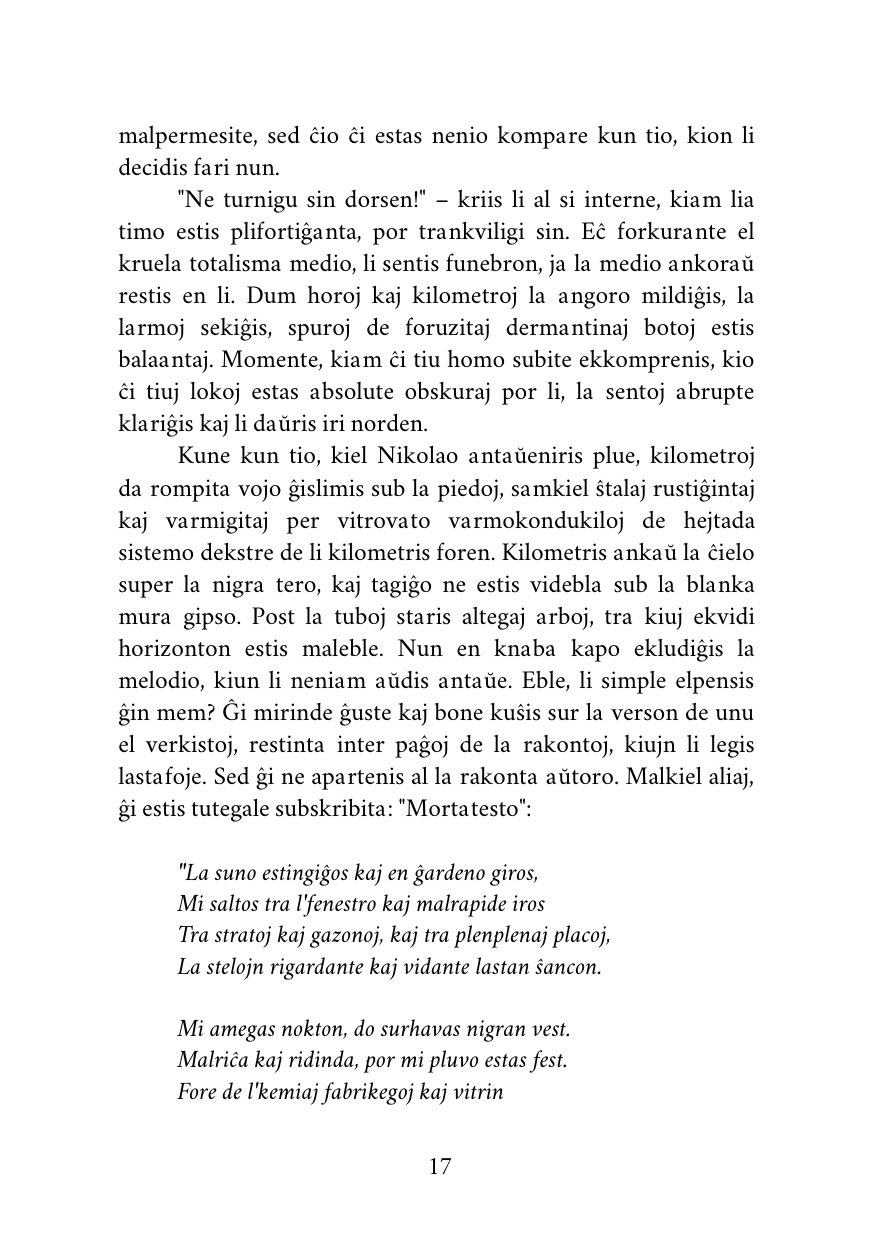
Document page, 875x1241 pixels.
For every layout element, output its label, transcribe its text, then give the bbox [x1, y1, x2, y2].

text Mi amegas nokton, do surhavas nigran vest. [118, 1012, 756, 1043]
text Malriĉa kaj ridinda, por mi pluvo estas fest. [118, 1043, 756, 1075]
text Kune kun tio, kiel Nikolao antaŭeniris plue, kilometroj da rompita vojo ĝislimis sub la piedoj, samkiel ŝtalaj rustiĝintaj kaj varmigitaj per vitrovato varmokondukiloj de hejtada sistemo dekstre de li kilometris foren. Kilometris ankaŭ la ĉielo super la nigra tero, kaj tagiĝo ne estis videbla sub la blanka mura gipso. Post la tuboj staris altegaj arboj, tra kiuj ekvidi horizonton estis maleble. Nun en knaba kapo ekludiĝis la melodio, kiun li neniam aŭdis antaŭe. Eble, li simple elpensis ĝin mem? Ĝi mirinde ĝuste kaj bone kuŝis sur la verson de unu el verkistoj, restinta inter paĝoj de la rakontoj, kiujn li legis lastafoje. Sed ĝi ne apartenis al la rakonta aŭtoro. Malkiel aliaj, ĝi estis tutegale subskribita: "Mortatesto": [118, 439, 756, 824]
text La stelojn rigardante kaj vidante lastan ŝancon. [118, 950, 756, 981]
text "La suno estingiĝos kaj en ĝardeno giros, [118, 856, 756, 887]
text Mi saltos tra l'fenestro kaj malrapide iros [118, 887, 756, 918]
text "Ne turnigu sin dorsen!" – kriis li al si interne, kiam lia timo estis plifortiĝanta, por trankviligi sin. Eĉ forkurante el kruela totalisma medio, li sentis funebron, ja la medio ankoraŭ restis en li. Dum horoj kaj kilometroj la angoro mildiĝis, la larmoj sekiĝis, spuroj de foruzitaj dermantinaj botoj estis balaantaj. Momente, kiam ĉi tiu homo subite ekkomprenis, kio ĉi tiuj lokoj estas absolute obskuraj por li, la sentoj abrupte klariĝis kaj li daŭris iri norden. [118, 182, 756, 439]
text Tra stratoj kaj gazonoj, kaj tra plenplenaj placoj, [118, 918, 756, 950]
text malpermesite, sed ĉio ĉi estas nenio kompare kun tio, kion li decidis fari nun. [118, 118, 756, 182]
text Fore de l'kemiaj fabrikegoj kaj vitrin [118, 1075, 756, 1106]
